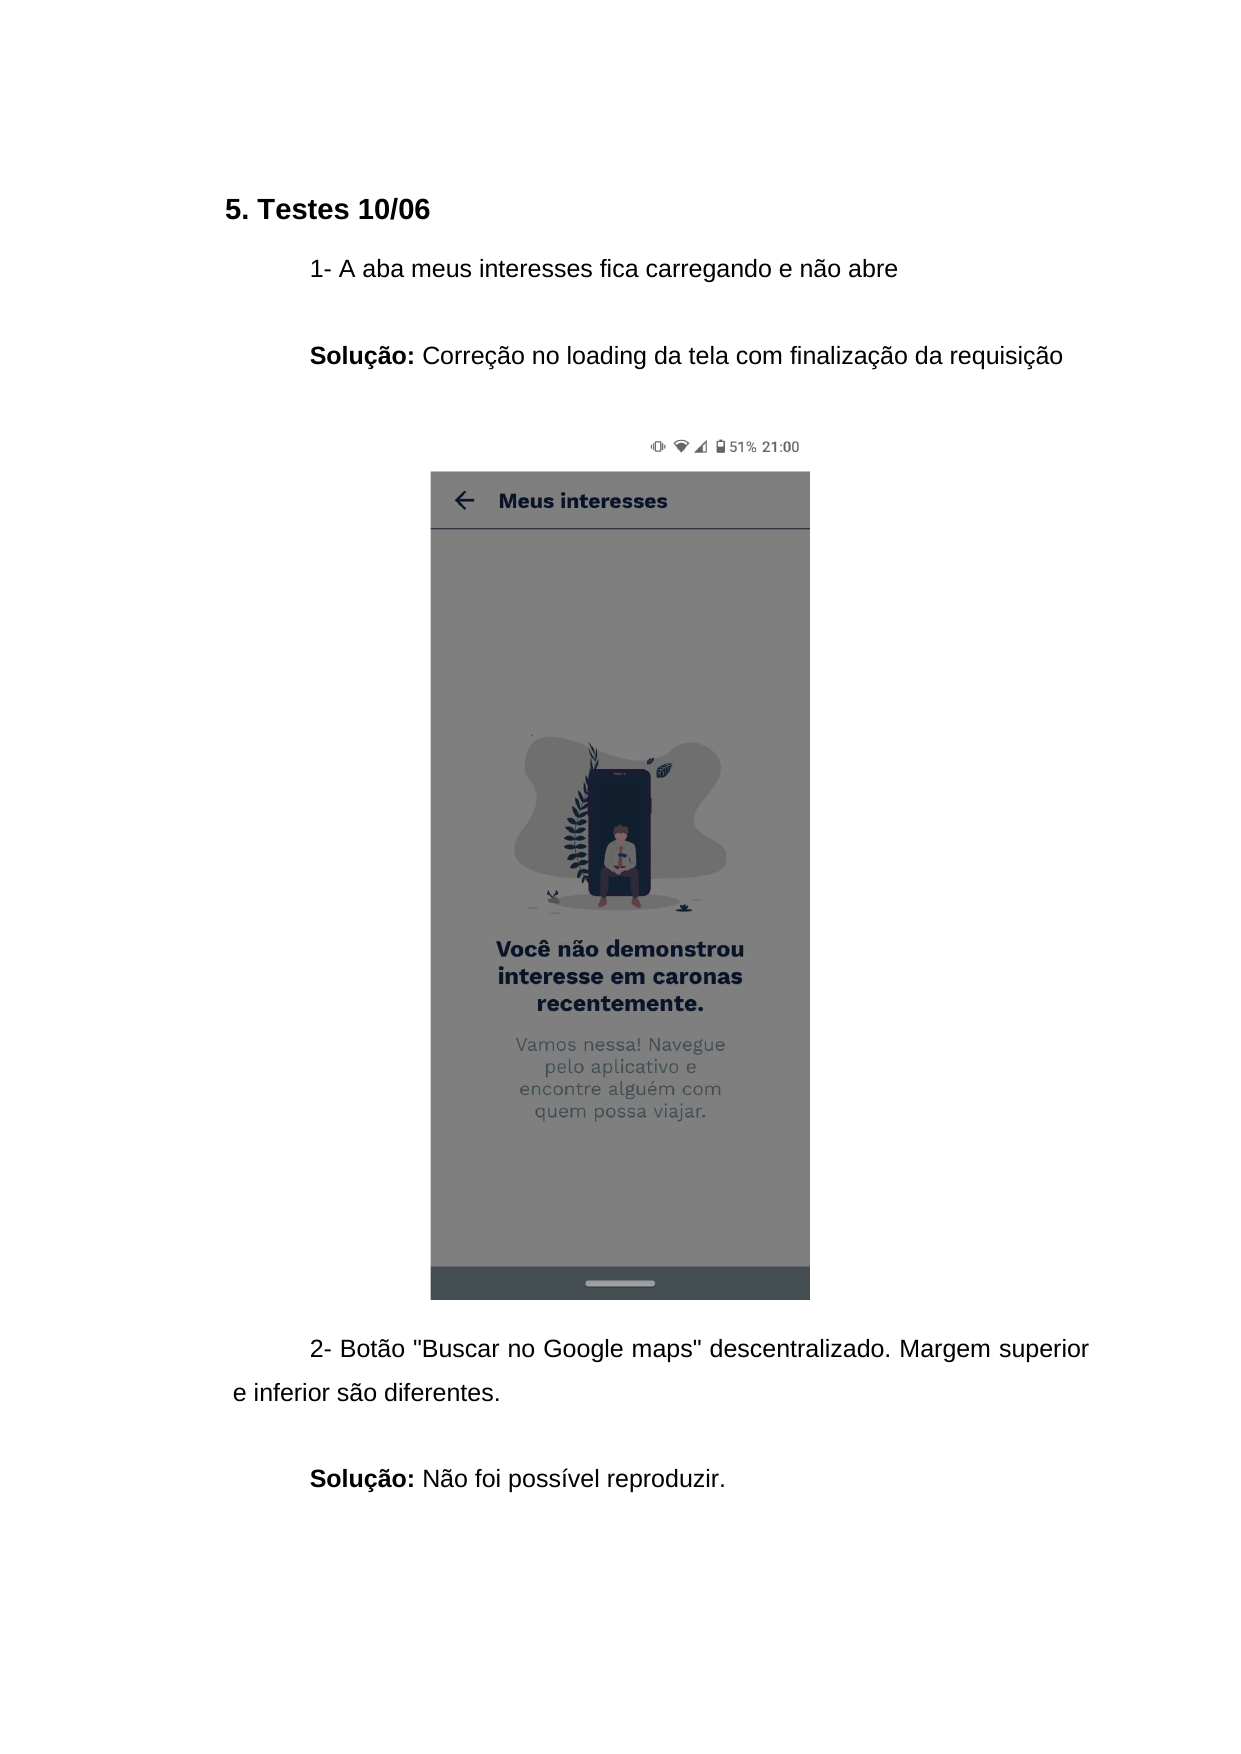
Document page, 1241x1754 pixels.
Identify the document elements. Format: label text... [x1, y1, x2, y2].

text 2- Botão "Buscar no Google maps" descentralizado. Margem superior e inferior são diferentes. [233, 1334, 1090, 1406]
text Solução: Correção no loading da tela com finalização da requisição [233, 341, 1090, 369]
picture [430, 414, 810, 1300]
text 1- A aba meus interesses fica carregando e não abre [233, 254, 1090, 283]
text Solução: Não foi possível reproduzir. [233, 1464, 1090, 1492]
subtitle 5. Testes 10/06 [225, 192, 1090, 225]
